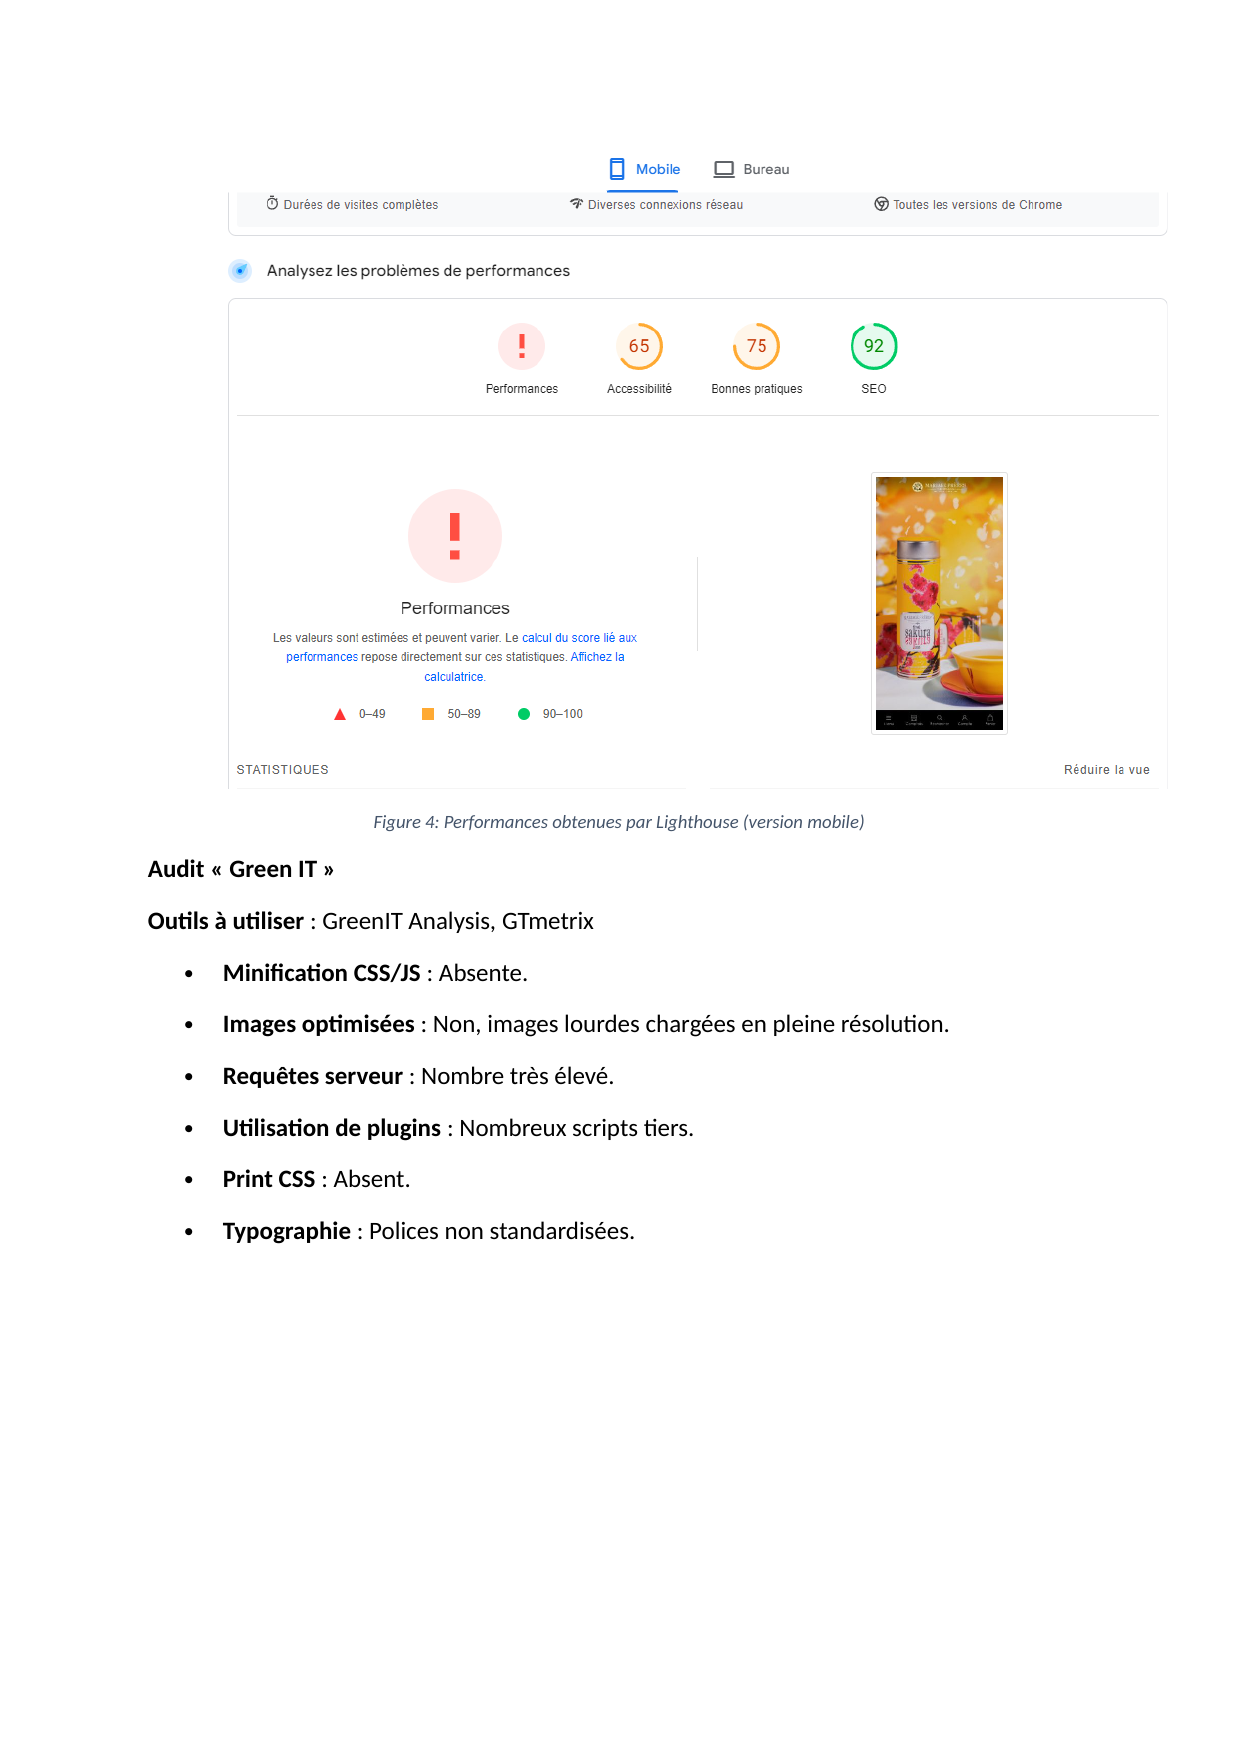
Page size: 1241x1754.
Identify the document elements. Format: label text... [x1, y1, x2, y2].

list Requêtes serveur : Nombre très élevé. [185, 1060, 1093, 1091]
list Print CSS : Absent. [185, 1163, 1093, 1194]
text Outils à utiliser : GreenIT Analysis, GTmetrix [148, 905, 1093, 936]
list Images optimisées : Non, images lourdes chargées en pleine résolution. [185, 1008, 1093, 1039]
list Minification CSS/JS : Absente. [185, 957, 1093, 987]
list Typographie : Polices non standardisées. [185, 1215, 1093, 1246]
list Utilisation de plugins : Nombreux scripts tiers. [185, 1112, 1093, 1142]
text Figure 4: Performances obtenues par Lighthouse (version mobile) [148, 810, 1093, 833]
text Audit « Green IT » [148, 853, 1093, 884]
